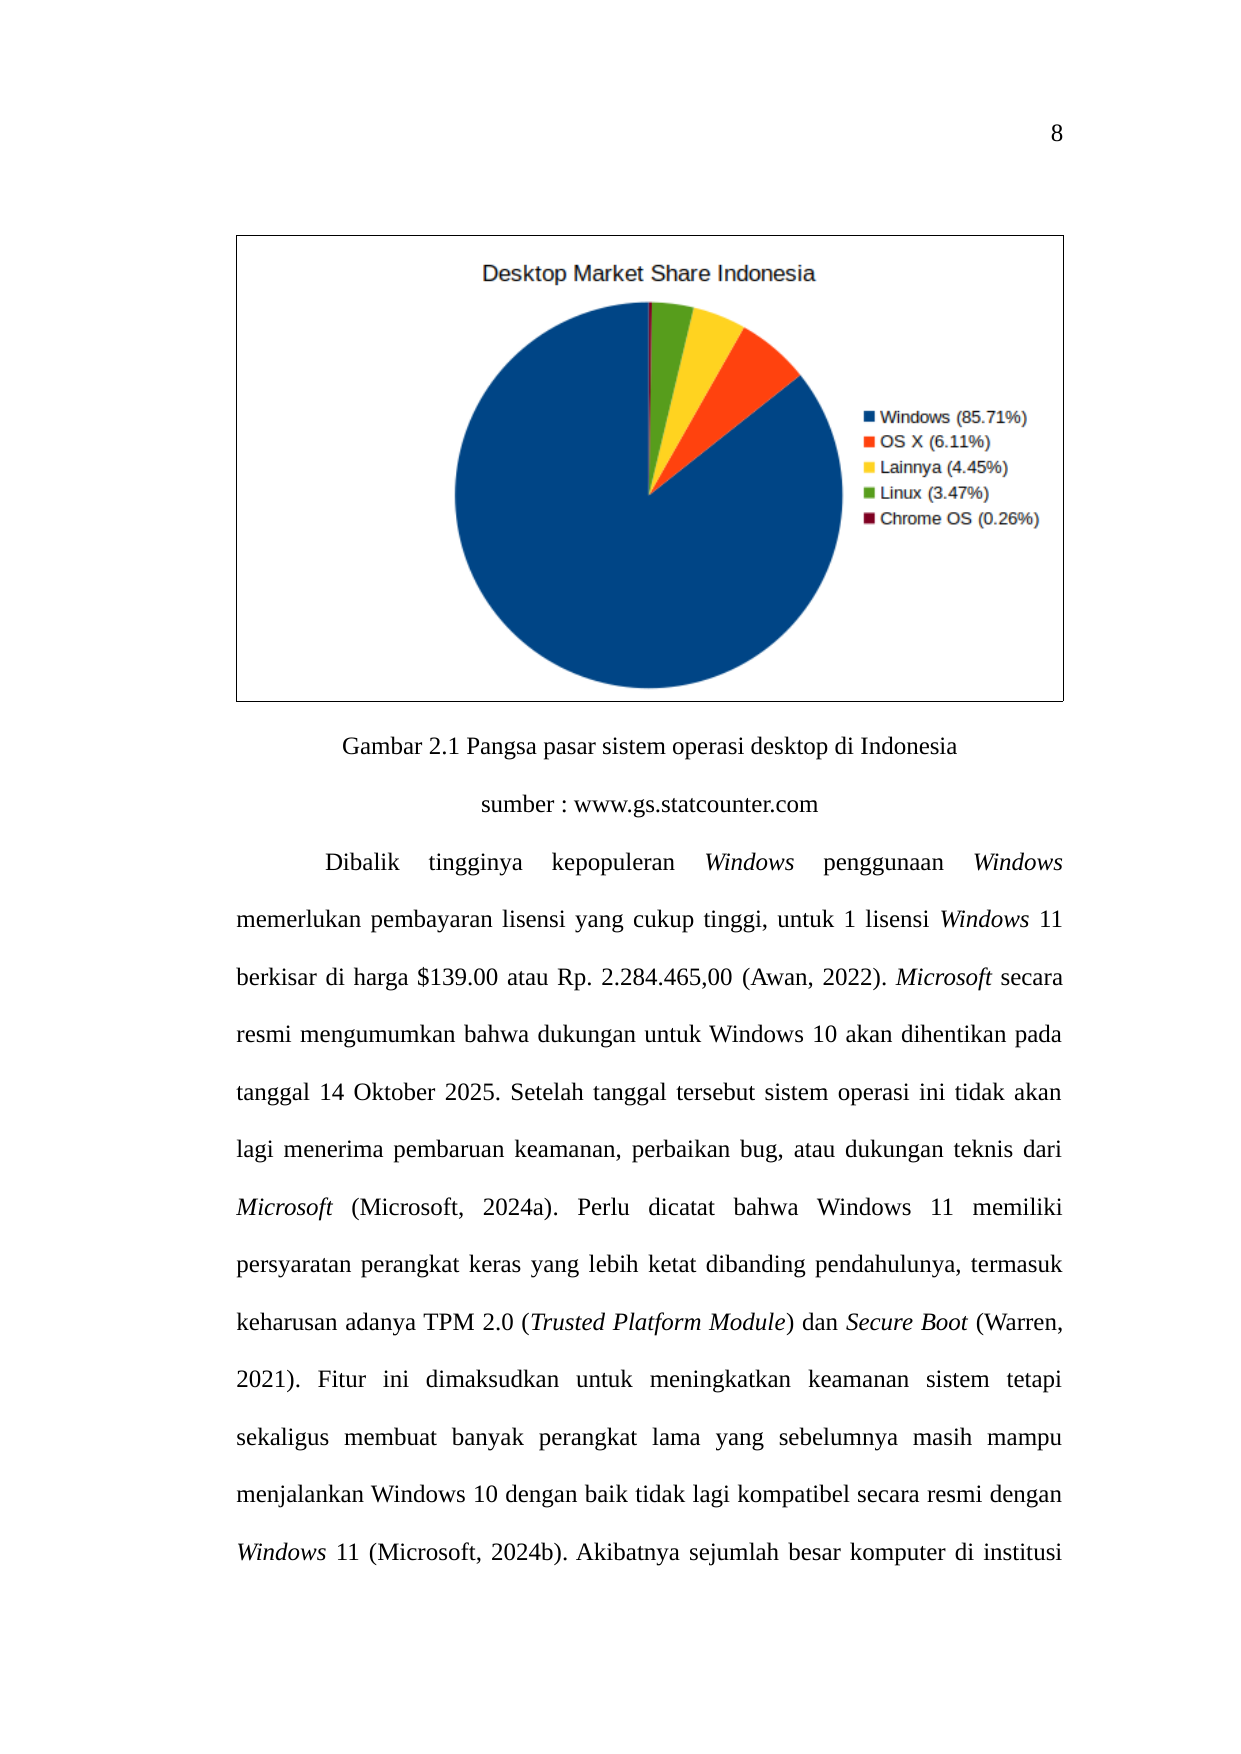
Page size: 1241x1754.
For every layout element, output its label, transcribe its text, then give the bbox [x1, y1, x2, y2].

picture [239, 238, 1060, 699]
text Gambar 2.1 Pangsa pasar sistem operasi desktop di Indonesia [236, 702, 1063, 759]
text Dibalik tingginya kepopuleran Windows penggunaan Windows memerlukan pembayaran lisensi yang cukup tinggi, untuk 1 lisensi Windows 11 berkisar di harga $139.00 atau Rp. 2.284.465,00 (Awan, 2022). Microsoft secara resmi mengumumkan bahwa dukungan untuk Windows 10 akan dihentikan pada tanggal 14 Oktober 2025. Setelah tanggal tersebut sistem operasi ini tidak akan lagi menerima pembaruan keamanan, perbaikan bug, atau dukungan teknis dari Microsoft (Microsoft, 2024a)⁠. Perlu dicatat bahwa Windows 11 memiliki persyaratan perangkat keras yang lebih ketat dibanding pendahulunya, termasuk keharusan adanya TPM 2.0 (Trusted Platform Module) dan Secure Boot (Warren, 2021). Fitur ini dimaksudkan untuk meningkatkan keamanan sistem tetapi sekaligus membuat banyak perangkat lama yang sebelumnya masih mampu menjalankan Windows 10 dengan baik tidak lagi kompatibel secara resmi dengan Windows 11 (Microsoft, 2024b)⁠. Akibatnya sejumlah besar komputer di institusi [236, 847, 1063, 1565]
text sumber : www.gs.statcounter.com [236, 789, 1063, 818]
text [237, 236, 1063, 701]
